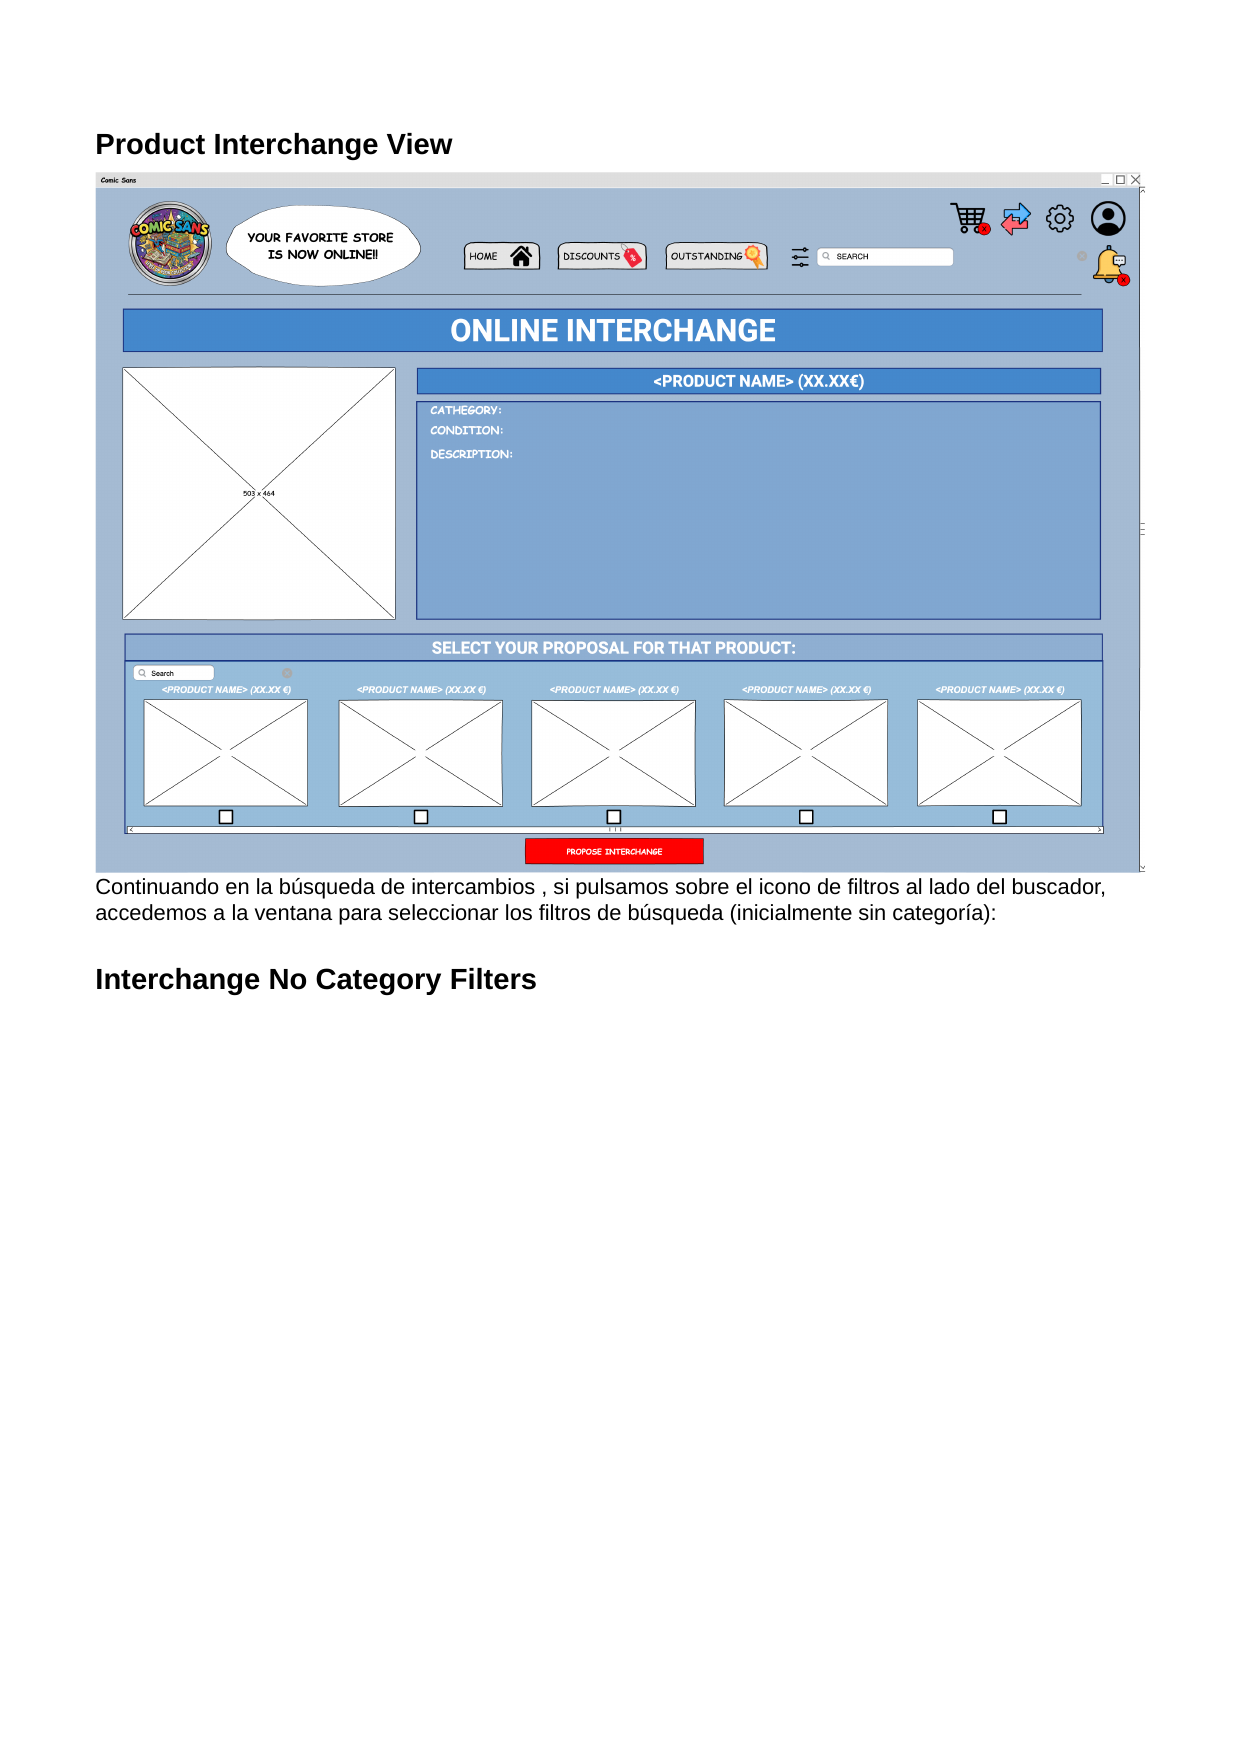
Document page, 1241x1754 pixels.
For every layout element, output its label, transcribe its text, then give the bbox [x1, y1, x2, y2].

subtitle Product Interchange View [95, 127, 1145, 160]
text Continuando en la búsqueda de intercambios , si pulsamos sobre el icono de filtros al lado del buscador, accedemos a la ventana para seleccionar los filtros de búsqueda (inicialmente sin categoría): [95, 874, 1145, 925]
subtitle Interchange No Category Filters [95, 962, 1145, 996]
